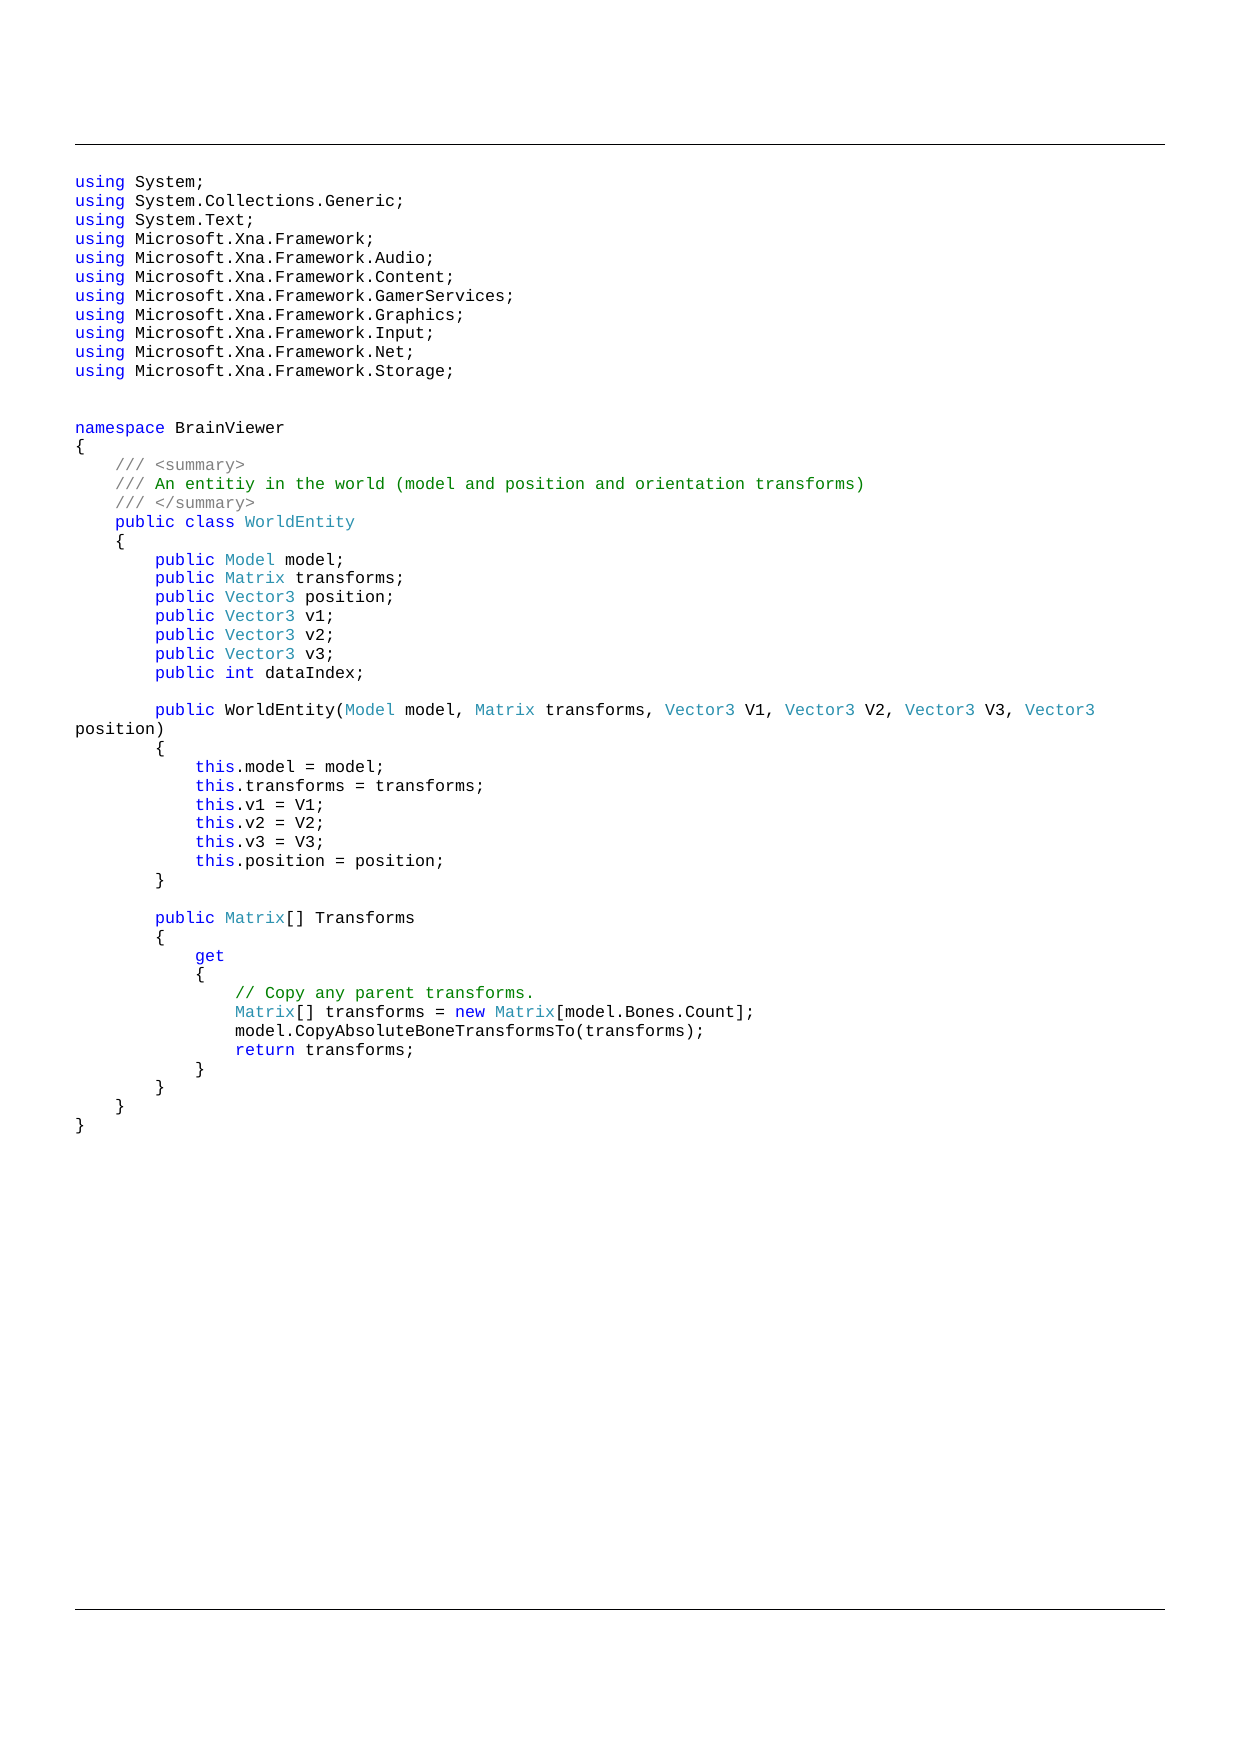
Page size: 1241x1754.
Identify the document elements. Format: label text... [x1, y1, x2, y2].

text this.v1 = V1; [75, 796, 1165, 815]
text /// <summary> [75, 457, 1165, 476]
text using Microsoft.Xna.Framework.Content; [75, 268, 1165, 287]
text return transforms; [75, 1041, 1165, 1060]
text using Microsoft.Xna.Framework.Storage; [75, 363, 1165, 381]
text { [75, 438, 1165, 457]
text { [75, 532, 1165, 551]
text /// An entitiy in the world (model and position and orientation transforms) [75, 476, 1165, 494]
text public Model model; [75, 551, 1165, 570]
text this.v2 = V2; [75, 815, 1165, 834]
text get [75, 947, 1165, 966]
text // Copy any parent transforms. [75, 985, 1165, 1004]
text this.transforms = transforms; [75, 777, 1165, 796]
text public Vector3 v3; [75, 645, 1165, 664]
text } [75, 1117, 1165, 1136]
text { [75, 928, 1165, 947]
text public Vector3 position; [75, 589, 1165, 608]
text public Vector3 v1; [75, 608, 1165, 627]
text { [75, 740, 1165, 758]
text using Microsoft.Xna.Framework.GamerServices; [75, 287, 1165, 306]
text using Microsoft.Xna.Framework; [75, 231, 1165, 249]
text using System; [75, 174, 1165, 193]
text using Microsoft.Xna.Framework.Input; [75, 325, 1165, 344]
text Matrix[] transforms = new Matrix[model.Bones.Count]; [75, 1004, 1165, 1022]
text } [75, 1060, 1165, 1079]
text using Microsoft.Xna.Framework.Graphics; [75, 306, 1165, 325]
text using Microsoft.Xna.Framework.Net; [75, 344, 1165, 363]
text } [75, 872, 1165, 891]
text } [75, 1079, 1165, 1098]
text this.model = model; [75, 758, 1165, 777]
text this.v3 = V3; [75, 834, 1165, 853]
text public Matrix[] Transforms [75, 909, 1165, 928]
text public WorldEntity(Model model, Matrix transforms, Vector3 V1, Vector3 V2, Vector3 V3, Vector3 position) [75, 702, 1165, 740]
text using Microsoft.Xna.Framework.Audio; [75, 249, 1165, 268]
text model.CopyAbsoluteBoneTransformsTo(transforms); [75, 1022, 1165, 1041]
text public Matrix transforms; [75, 570, 1165, 589]
text } [75, 1098, 1165, 1117]
text public Vector3 v2; [75, 627, 1165, 645]
text { [75, 966, 1165, 985]
text using System.Collections.Generic; [75, 193, 1165, 212]
text /// </summary> [75, 494, 1165, 513]
text using System.Text; [75, 212, 1165, 231]
text public class WorldEntity [75, 513, 1165, 532]
text public int dataIndex; [75, 664, 1165, 683]
text namespace BrainViewer [75, 419, 1165, 438]
text this.position = position; [75, 853, 1165, 872]
